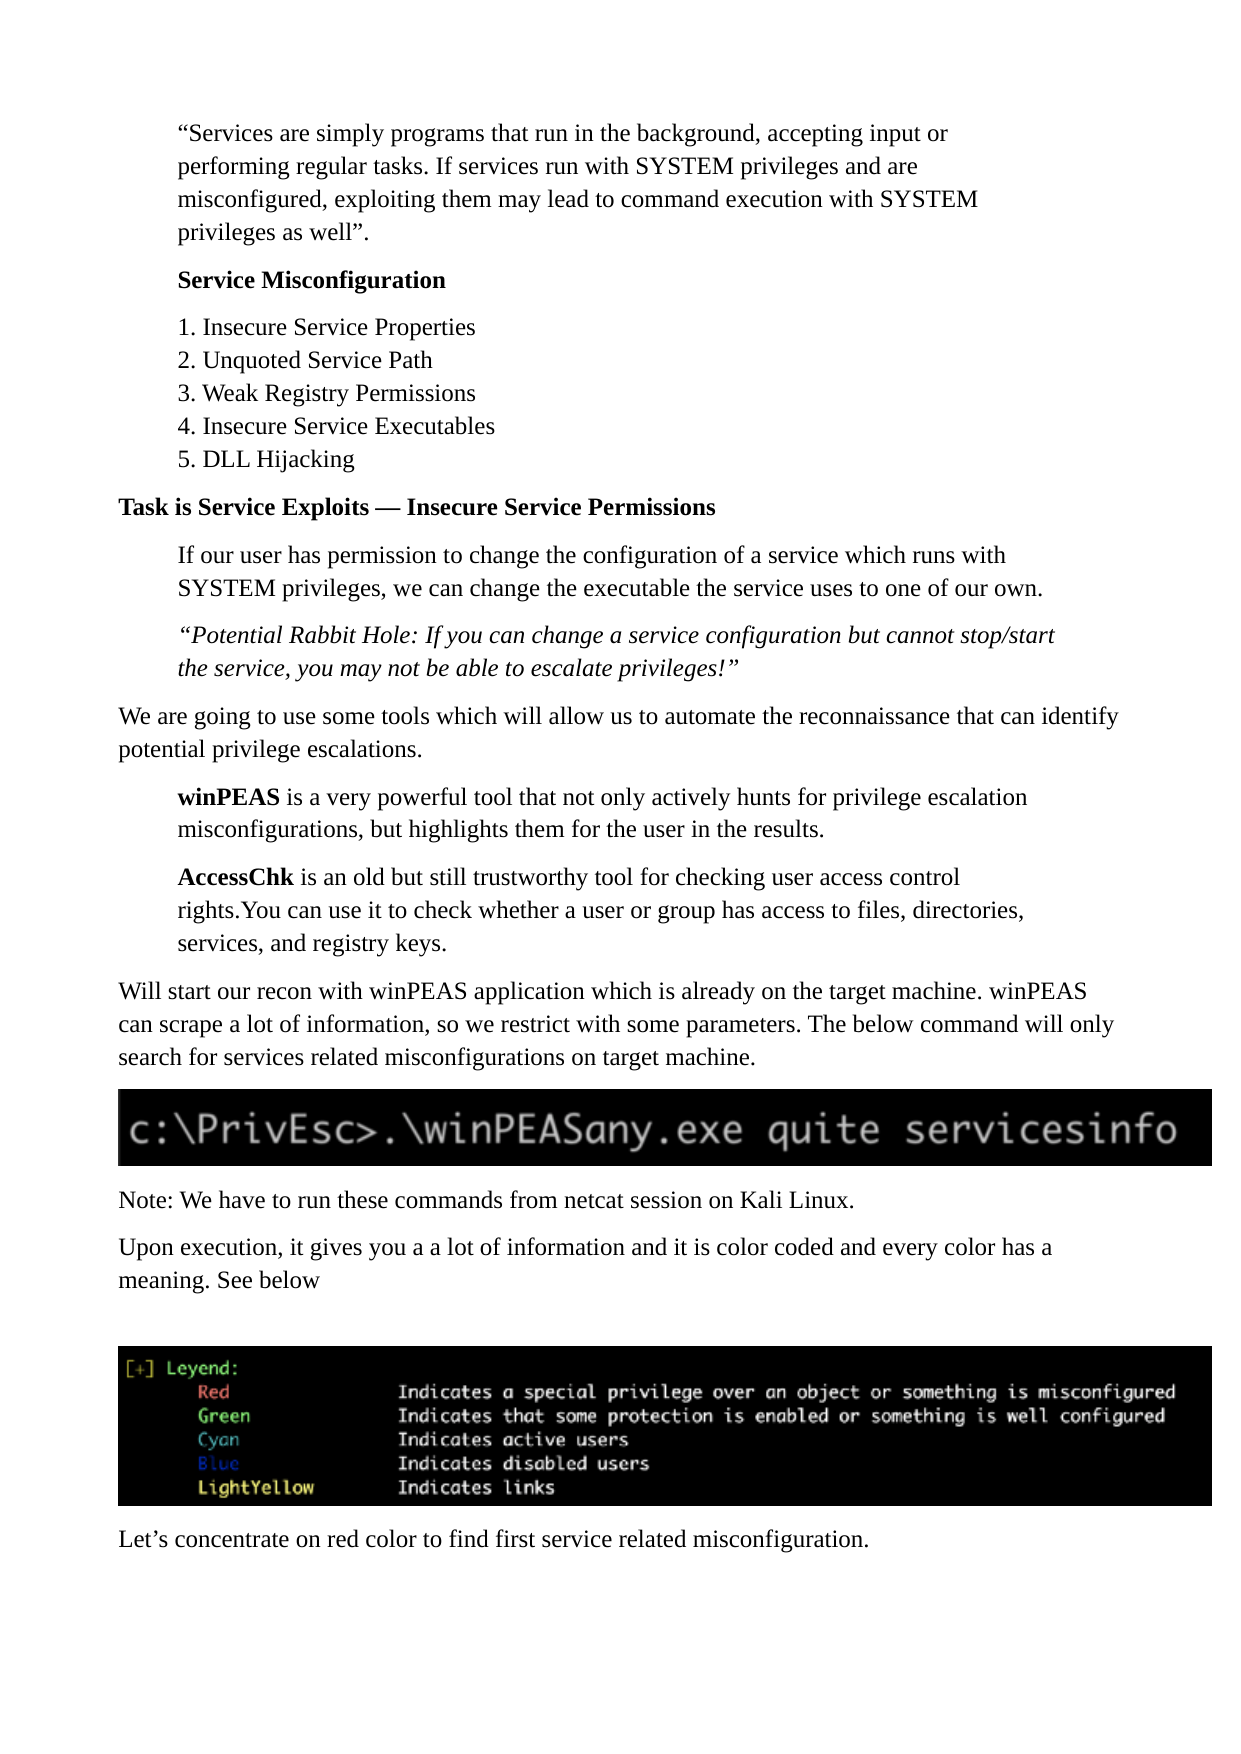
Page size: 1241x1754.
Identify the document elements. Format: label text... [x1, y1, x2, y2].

picture [118, 1346, 1212, 1506]
text Upon execution, it gives you a a lot of information and it is color coded and every color has a meaning. See below [118, 1232, 1122, 1294]
text 1. Insecure Service Properties 2. Unquoted Service Path 3. Weak Registry Permissions 4. Insecure Service Executables 5. DLL Hijacking [177, 312, 1063, 473]
text We are going to use some tools which will allow us to automate the reconnaissance that can identify potential privilege escalations. [118, 701, 1122, 763]
text winPEAS is a very powerful tool that not only actively hunts for privilege escalation misconfigurations, but highlights them for the user in the results. [177, 782, 1063, 843]
text Service Misconfiguration [177, 265, 1063, 293]
text AccessChk is an old but still trustworthy tool for checking user access control rights.You can use it to check whether a user or group has access to files, directories, services, and registry keys. [177, 862, 1063, 957]
text “Services are simply programs that run in the background, accepting input or performing regular tasks. If services run with SYSTEM privileges and are misconfigured, exploiting them may lead to command execution with SYSTEM privileges as well”. [177, 118, 1063, 246]
text Task is Service Exploits — Insecure Service Permissions [118, 492, 1122, 521]
text “Potential Rabbit Hole: If you can change a service configuration but cannot stop/start the service, you may not be able to escalate privileges!” [177, 620, 1063, 682]
text Note: We have to run these commands from netcat session on Kali Linux. [118, 1185, 1122, 1214]
text Let’s concentrate on red color to find first service related misconfiguration. [118, 1524, 1122, 1553]
picture [118, 1089, 1212, 1166]
text If our user has permission to change the configuration of a service which runs with SYSTEM privileges, we can change the executable the service uses to one of our own. [177, 540, 1063, 601]
text Will start our recon with winPEAS application which is already on the target machine. winPEAS can scrape a lot of information, so we restrict with some parameters. The below command will only search for services related misconfigurations on target machine. [118, 976, 1122, 1071]
